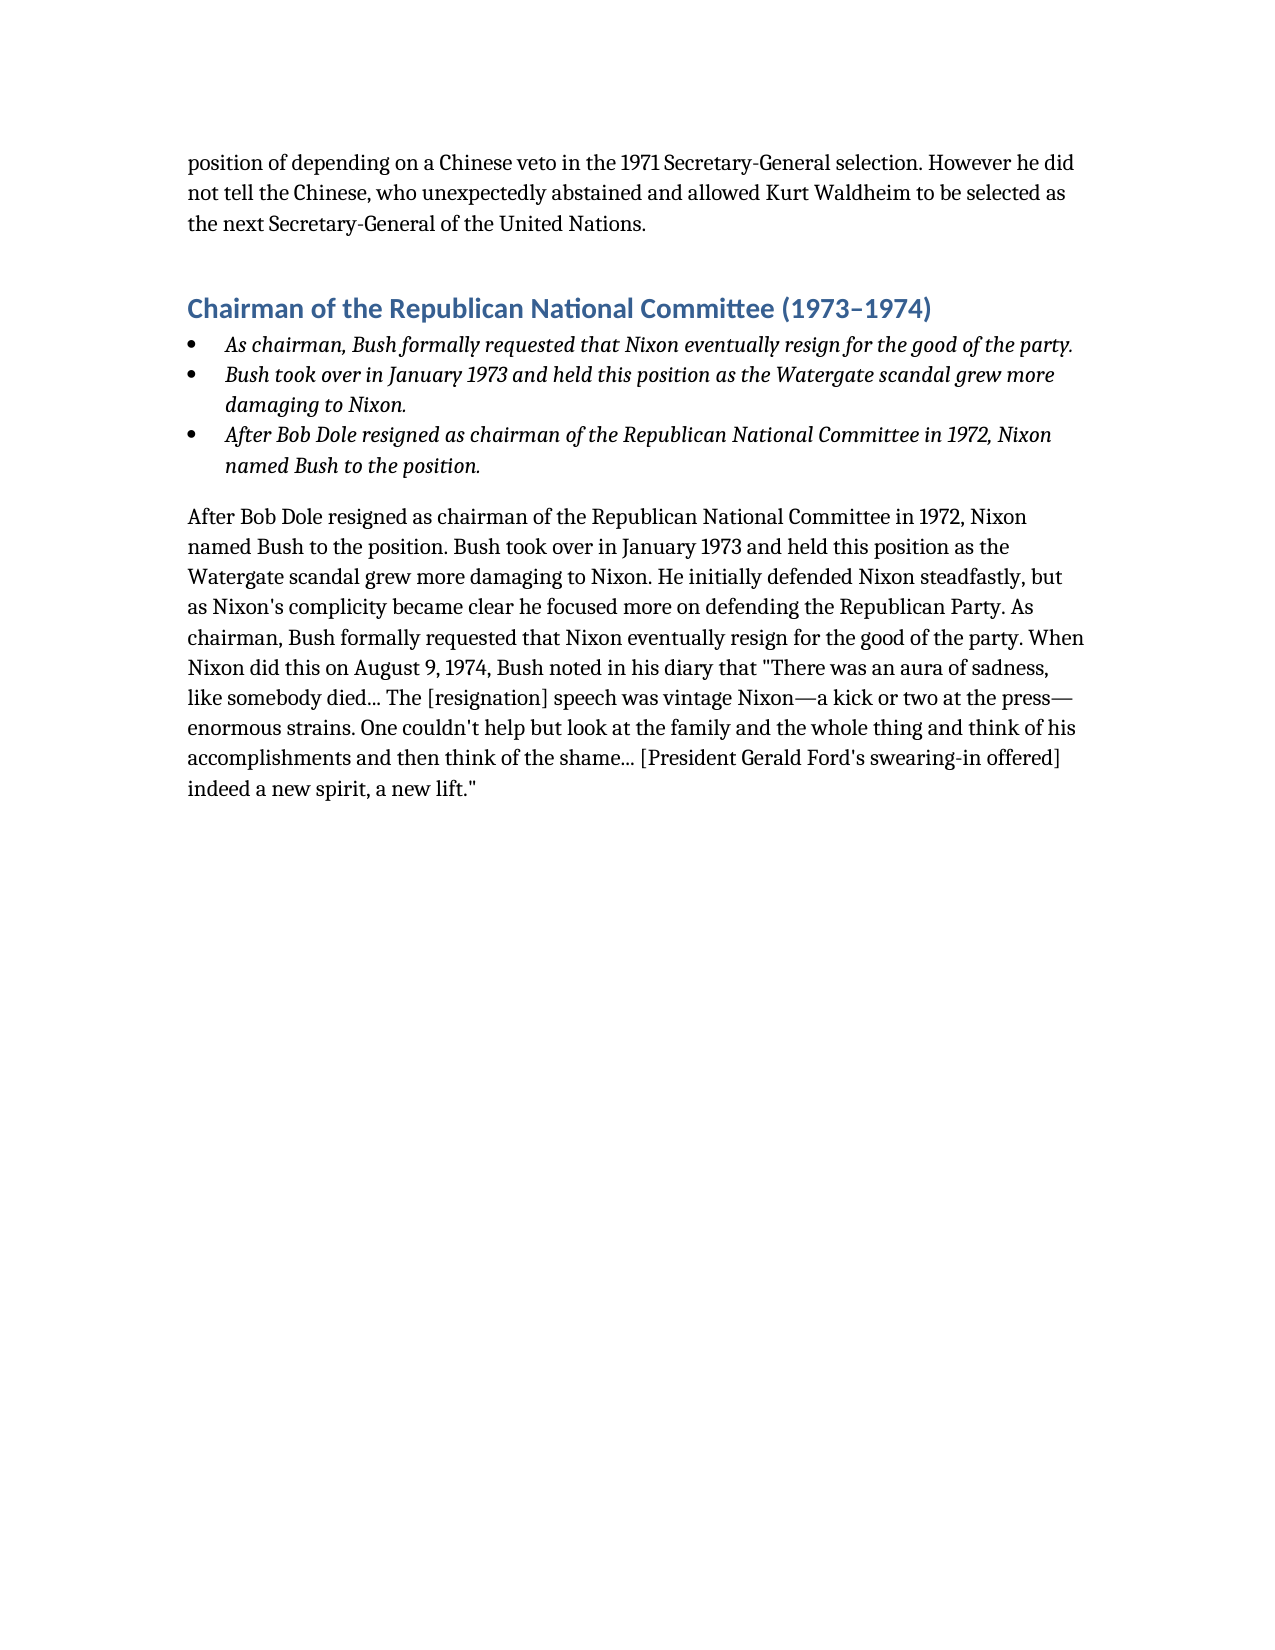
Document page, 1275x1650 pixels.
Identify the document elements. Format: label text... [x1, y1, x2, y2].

list After Bob Dole resigned as chairman of the Republican National Committee in 1972, Nixon named Bush to the position. [187, 422, 1087, 479]
text position of depending on a Chinese veto in the 1971 Secretary-General selection. However he did not tell the Chinese, who unexpectedly abstained and allowed Kurt Waldheim to be selected as the next Secretary-General of the United Nations. [187, 150, 1087, 237]
text After Bob Dole resigned as chairman of the Republican National Committee in 1972, Nixon named Bush to the position. Bush took over in January 1973 and held this position as the Watergate scandal grew more damaging to Nixon. He initially defended Nixon steadfastly, but as Nixon's complicity became clear he focused more on defending the Republican Party. As chairman, Bush formally requested that Nixon eventually resign for the good of the party. When Nixon did this on August 9, 1974, Bush noted in his diary that "There was an aura of sadness, like somebody died... The [resignation] speech was vintage Nixon—a kick or two at the press—enormous strains. One couldn't help but look at the family and the whole thing and think of his accomplishments and then think of the shame... [President Gerald Ford's swearing-in offered] indeed a new spirit, a new lift." [187, 503, 1087, 802]
list As chairman, Bush formally requested that Nixon eventually resign for the good of the party. [187, 332, 1087, 358]
subtitle Chairman of the Republican National Committee (1973–1974) [187, 291, 1087, 326]
list Bush took over in January 1973 and held this position as the Watergate scandal grew more damaging to Nixon. [187, 362, 1087, 418]
